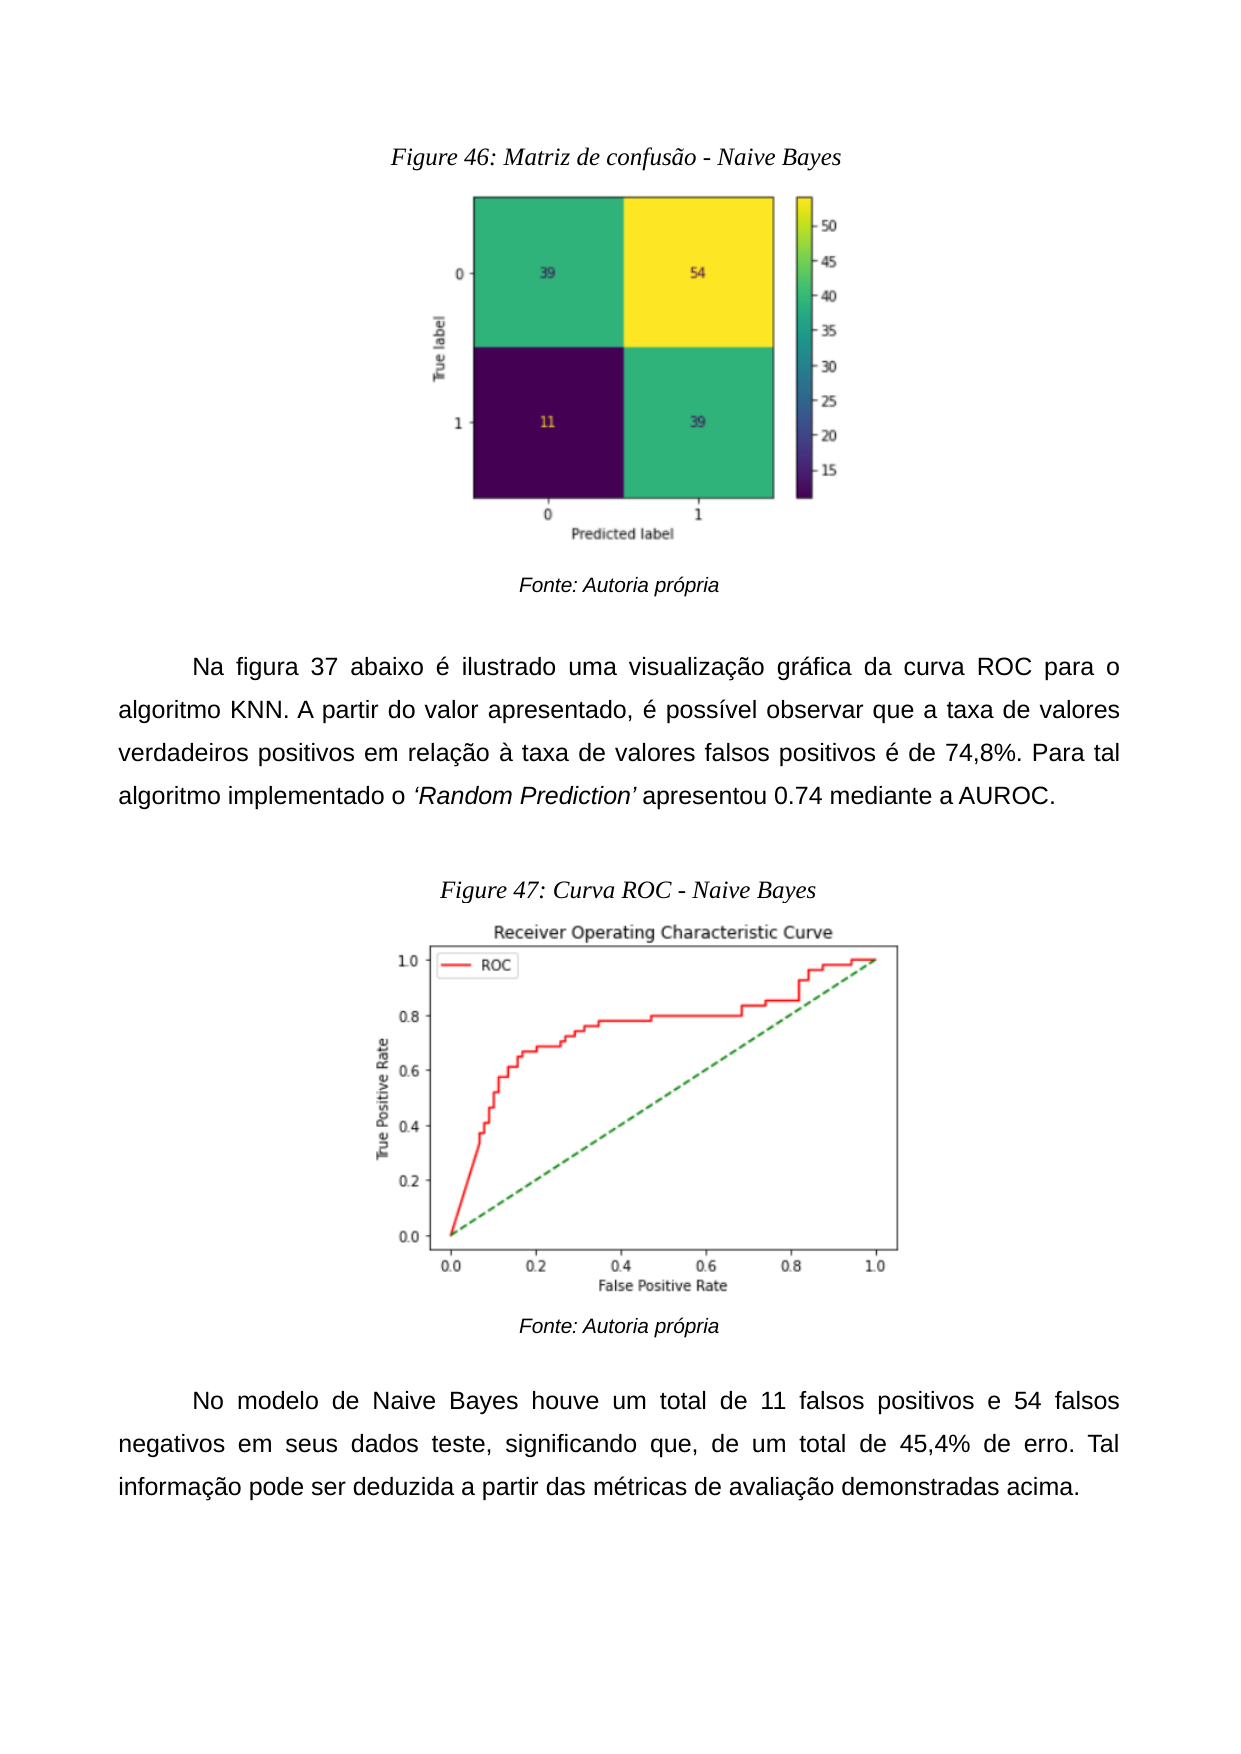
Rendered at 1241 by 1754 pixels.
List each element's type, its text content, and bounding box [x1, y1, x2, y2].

text Fonte: Autoria própria [118, 118, 1122, 597]
text Figure 47: Curva ROC - Naive Bayes [346, 875, 913, 903]
text Figure 46: Matriz de confusão - Naive Bayes [391, 142, 871, 171]
text No modelo de Naive Bayes houve um total de 11 falsos positivos e 54 falsos negativos em seus dados teste, significando que, de um total de 45,4% de erro. Tal informação pode ser deduzida a partir das métricas de avaliação demonstradas acima. [118, 1386, 1122, 1501]
picture [354, 903, 904, 1293]
text Na figura 37 abaixo é ilustrado uma visualização gráfica da curva ROC para o algoritmo KNN. A partir do valor apresentado, é possível observar que a taxa de valores verdadeiros positivos em relação à taxa de valores falsos positivos é de 74,8%. Para tal algoritmo implementado o ‘Random Prediction’ apresentou 0.74 mediante a AUROC. [118, 652, 1122, 810]
picture [425, 182, 844, 554]
text Fonte: Autoria própria [118, 862, 1122, 1338]
